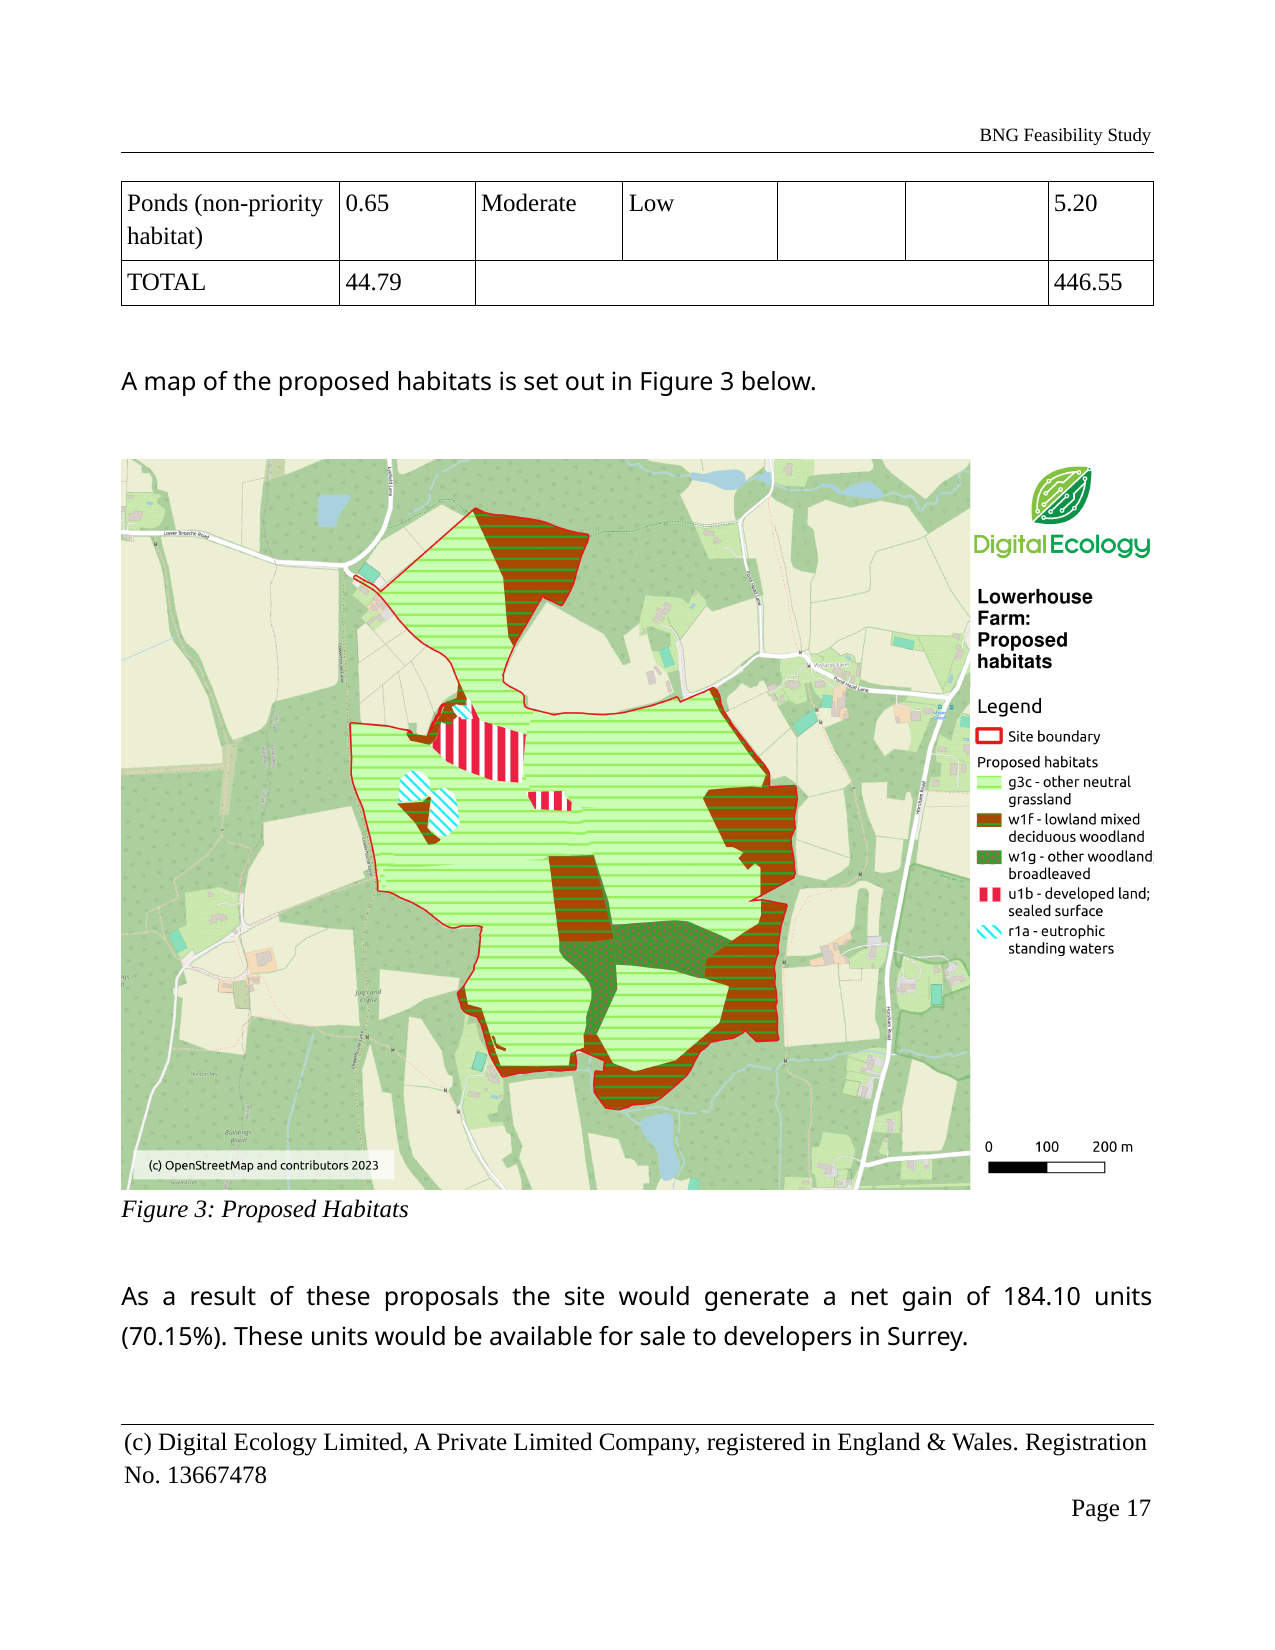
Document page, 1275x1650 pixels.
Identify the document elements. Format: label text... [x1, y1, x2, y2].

table_cell Low [623, 182, 777, 260]
table_cell 44.79 [340, 261, 475, 305]
table_cell 0.65 [340, 182, 475, 260]
table_cell [476, 261, 1048, 305]
text As a result of these proposals the site would generate a net gain of 184.10 units (70.15%). These units would be available for sale to developers in Surrey. [121, 1279, 1154, 1352]
table_cell 5.20 [1049, 182, 1153, 260]
text Figure 3: Proposed Habitats [121, 1190, 1154, 1223]
text A map of the proposed habitats is set out in Figure 3 below. [121, 363, 1154, 397]
table_cell [906, 182, 1048, 260]
table_cell 446.55 [1049, 261, 1153, 305]
table_cell Ponds (non-priority habitat) [122, 182, 339, 260]
table_cell TOTAL [122, 261, 339, 305]
table_cell Moderate [476, 182, 622, 260]
table_cell [778, 182, 905, 260]
picture [121, 459, 1154, 1190]
